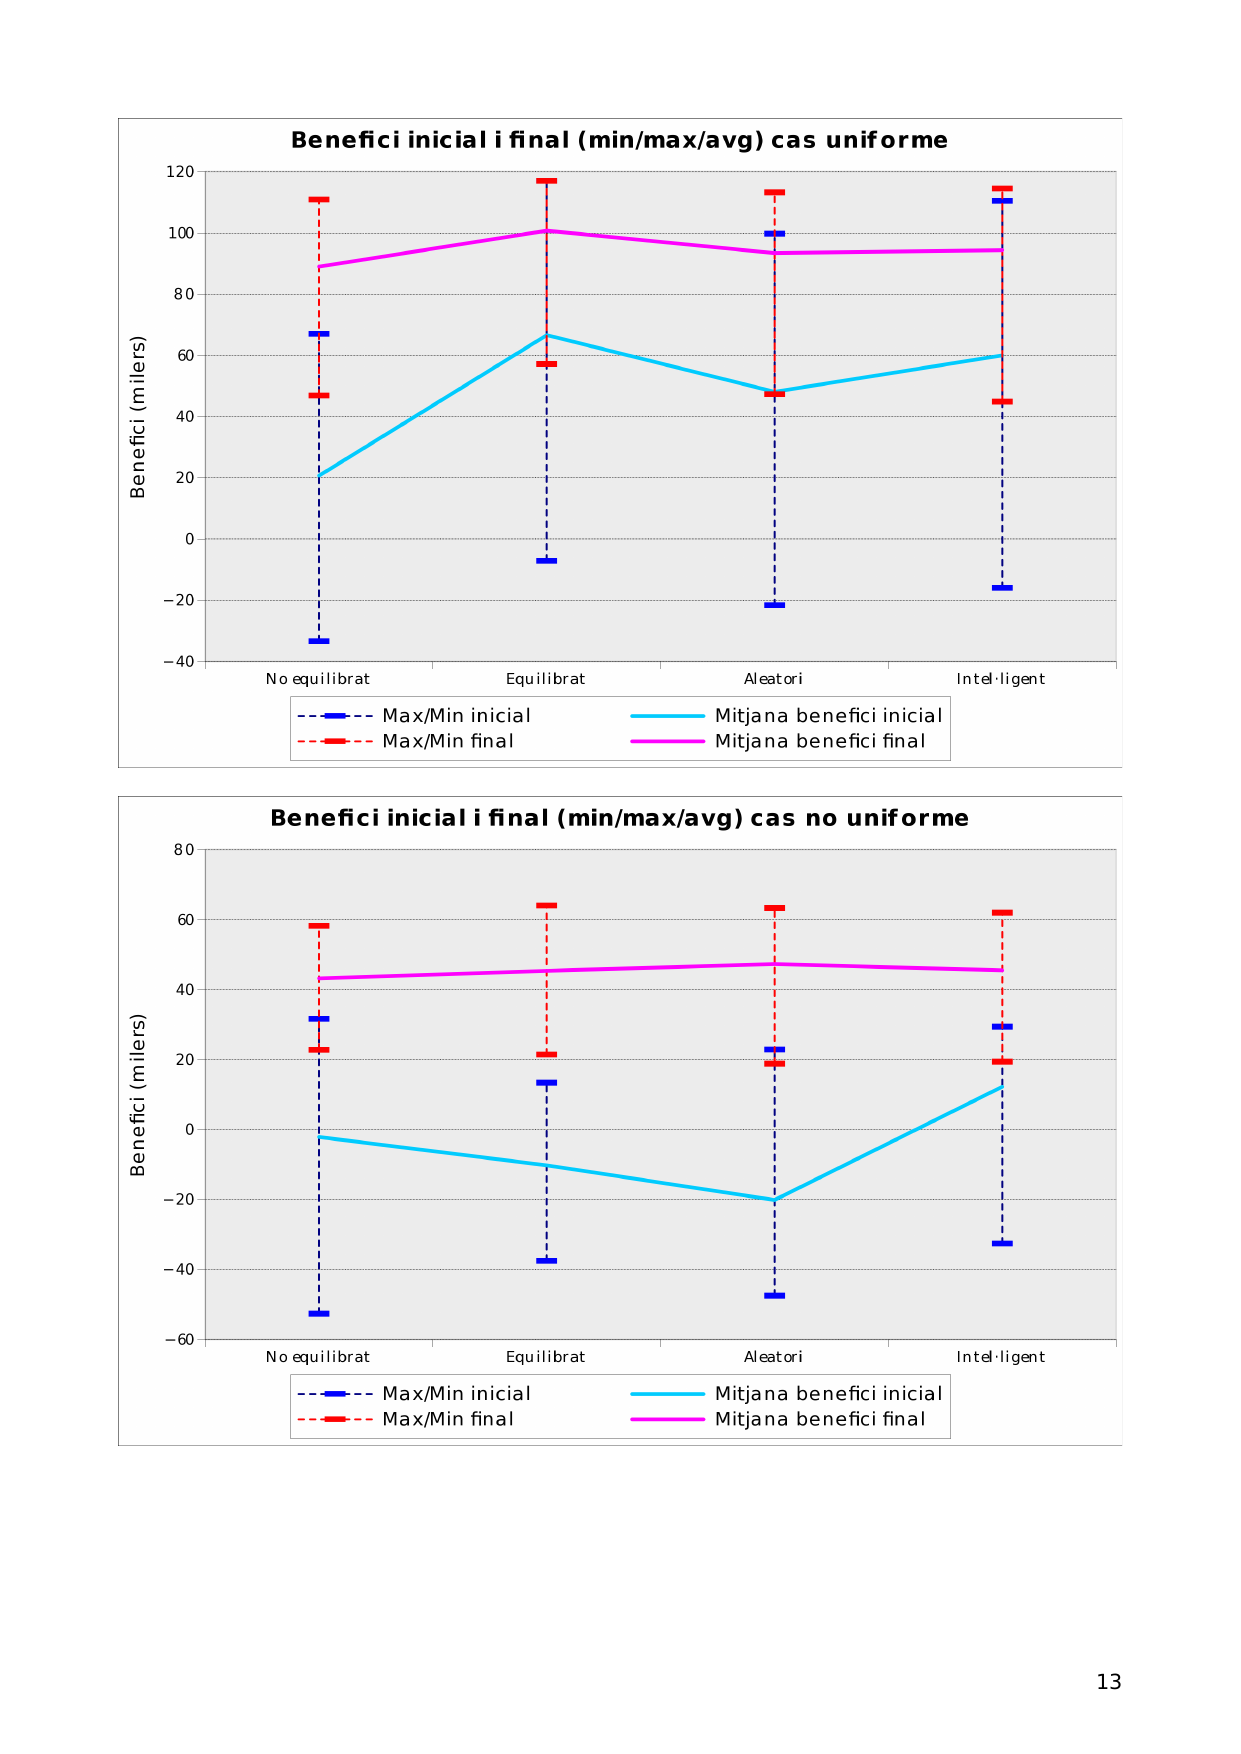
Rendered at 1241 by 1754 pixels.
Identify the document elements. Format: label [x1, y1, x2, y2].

picture [118, 796, 1123, 1446]
picture [118, 118, 1123, 768]
